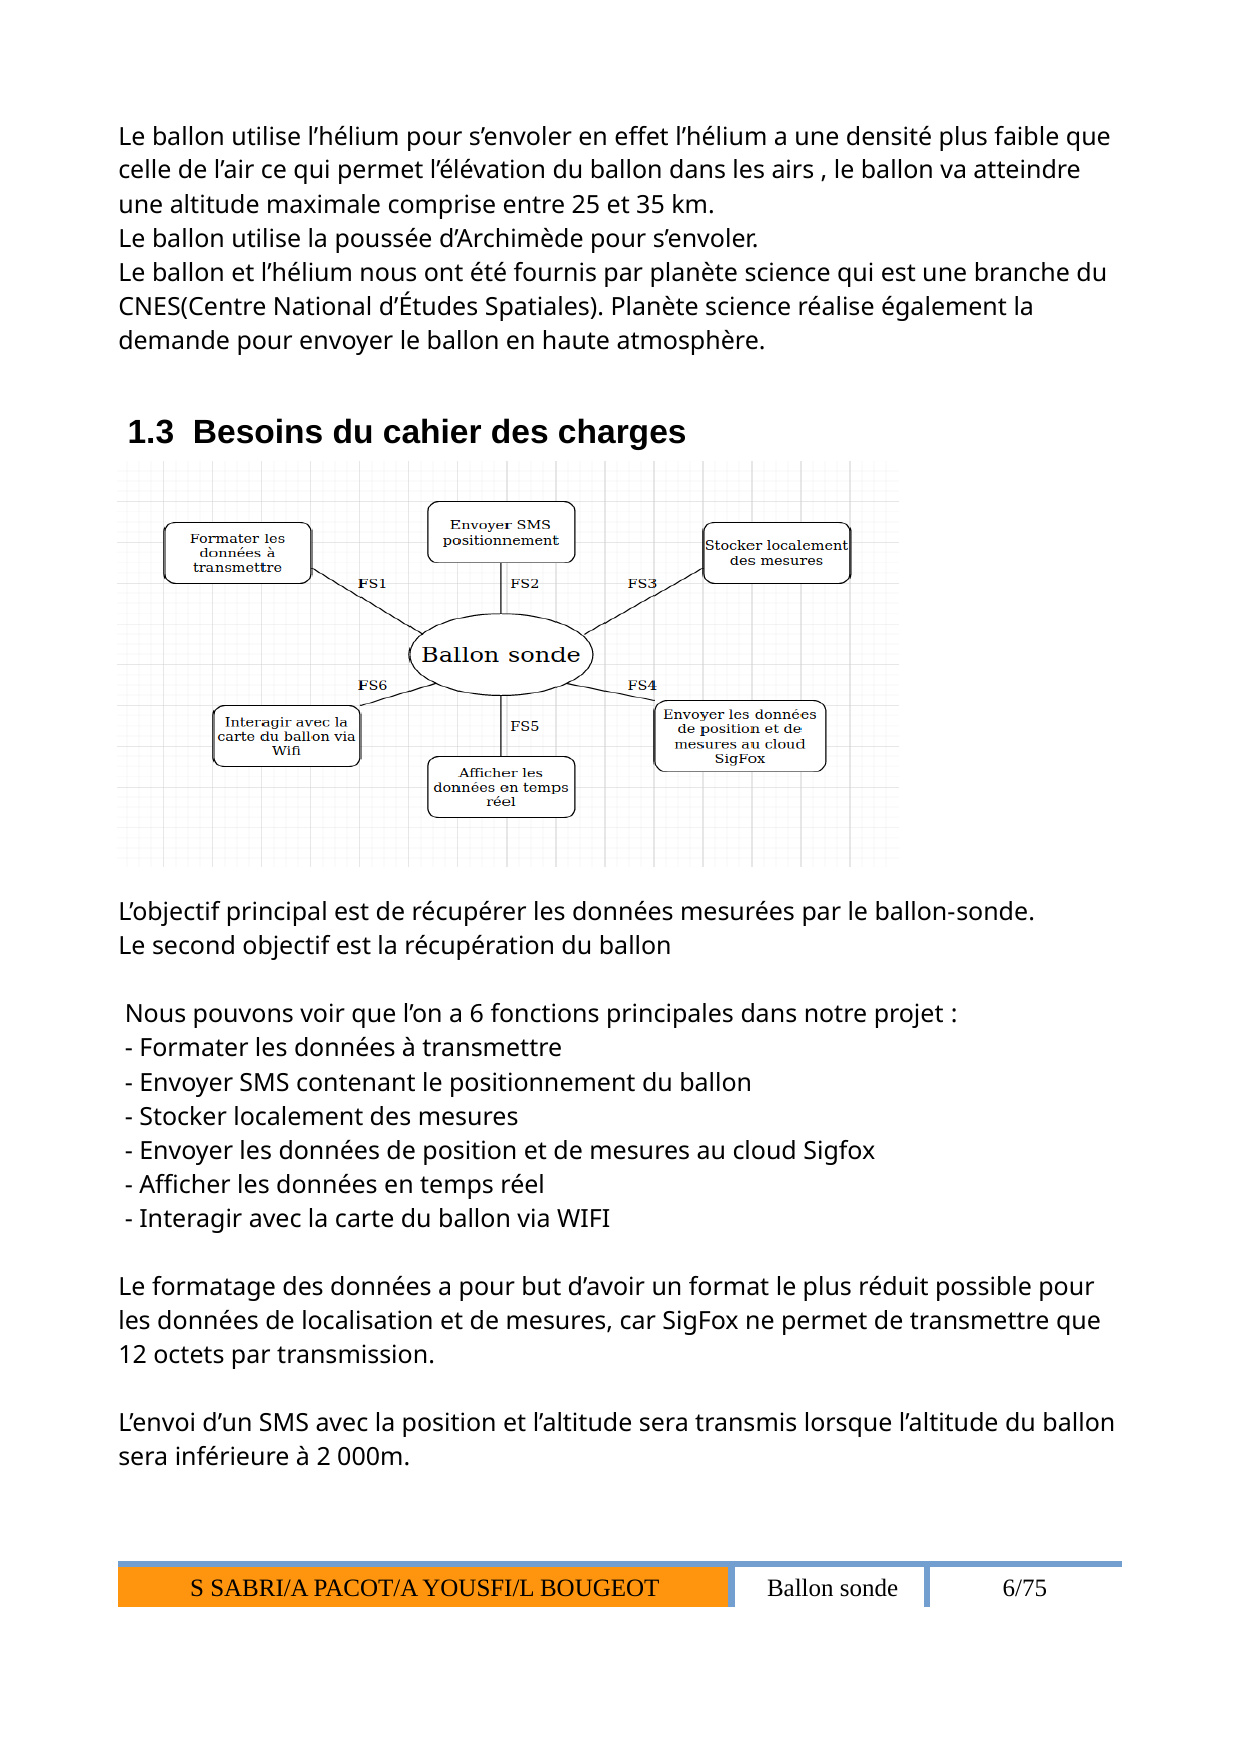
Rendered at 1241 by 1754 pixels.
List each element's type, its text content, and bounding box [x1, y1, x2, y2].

text L’envoi d’un SMS avec la position et l’altitude sera transmis lorsque l’altitude du ballon sera inférieure à 2 000m. [118, 1405, 1122, 1473]
text - Interagir avec la carte du ballon via WIFI [118, 1200, 1122, 1234]
text Nous pouvons voir que l’on a 6 fonctions principales dans notre projet : [118, 996, 1122, 1030]
text - Afficher les données en temps réel [118, 1166, 1122, 1200]
text Le ballon et l’hélium nous ont été fournis par planète science qui est une branche du CNES(Centre National d’Études Spatiales). Planète science réalise également la demande pour envoyer le ballon en haute atmosphère. [118, 254, 1122, 357]
text Le ballon utilise l’hélium pour s’envoler en effet l’hélium a une densité plus faible que celle de l’air ce qui permet l’élévation du ballon dans les airs , le ballon va atteindre une altitude maximale comprise entre 25 et 35 km. [118, 118, 1122, 220]
text Le ballon utilise la poussée d’Archimède pour s’envoler. [118, 220, 1122, 254]
text L’objectif principal est de récupérer les données mesurées par le ballon-sonde. [118, 894, 1122, 928]
text - Envoyer les données de position et de mesures au cloud Sigfox [118, 1132, 1122, 1166]
text - Formater les données à transmettre [118, 1030, 1122, 1064]
text Le formatage des données a pour but d’avoir un format le plus réduit possible pour les données de localisation et de mesures, car SigFox ne permet de transmettre que 12 octets par transmission. [118, 1268, 1122, 1371]
text - Envoyer SMS contenant le positionnement du ballon [118, 1064, 1122, 1098]
text Le second objectif est la récupération du ballon [118, 928, 1122, 962]
picture [117, 461, 899, 867]
text - Stocker localement des mesures [118, 1098, 1122, 1132]
subtitle Besoins du cahier des charges [118, 411, 1122, 450]
